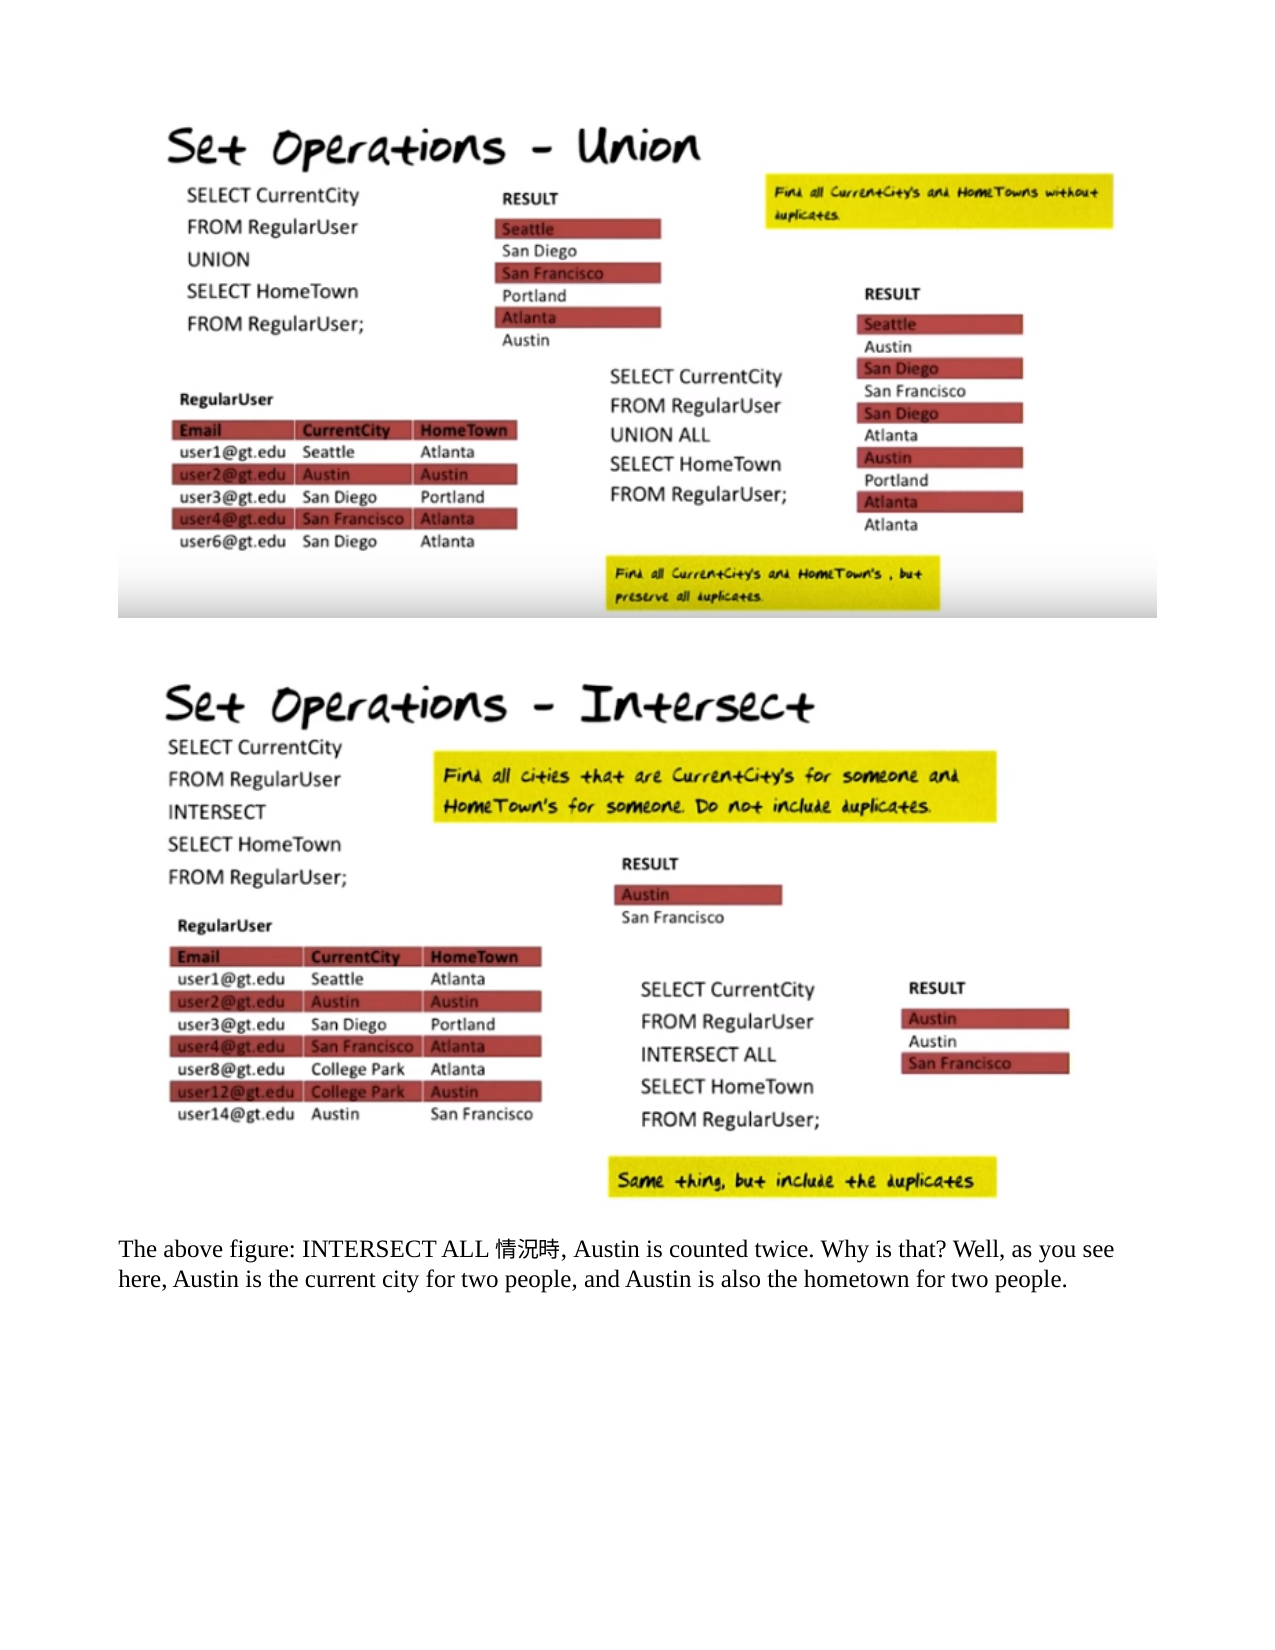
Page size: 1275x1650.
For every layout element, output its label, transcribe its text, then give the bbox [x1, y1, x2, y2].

picture [118, 675, 1157, 1204]
picture [118, 118, 1157, 618]
text The above figure: INTERSECT ALL情況時, Austin is counted twice. Why is that? Well, as you see here, Austin is the current city for two people, and Austin is also the hometown for two people. [118, 1232, 1157, 1293]
